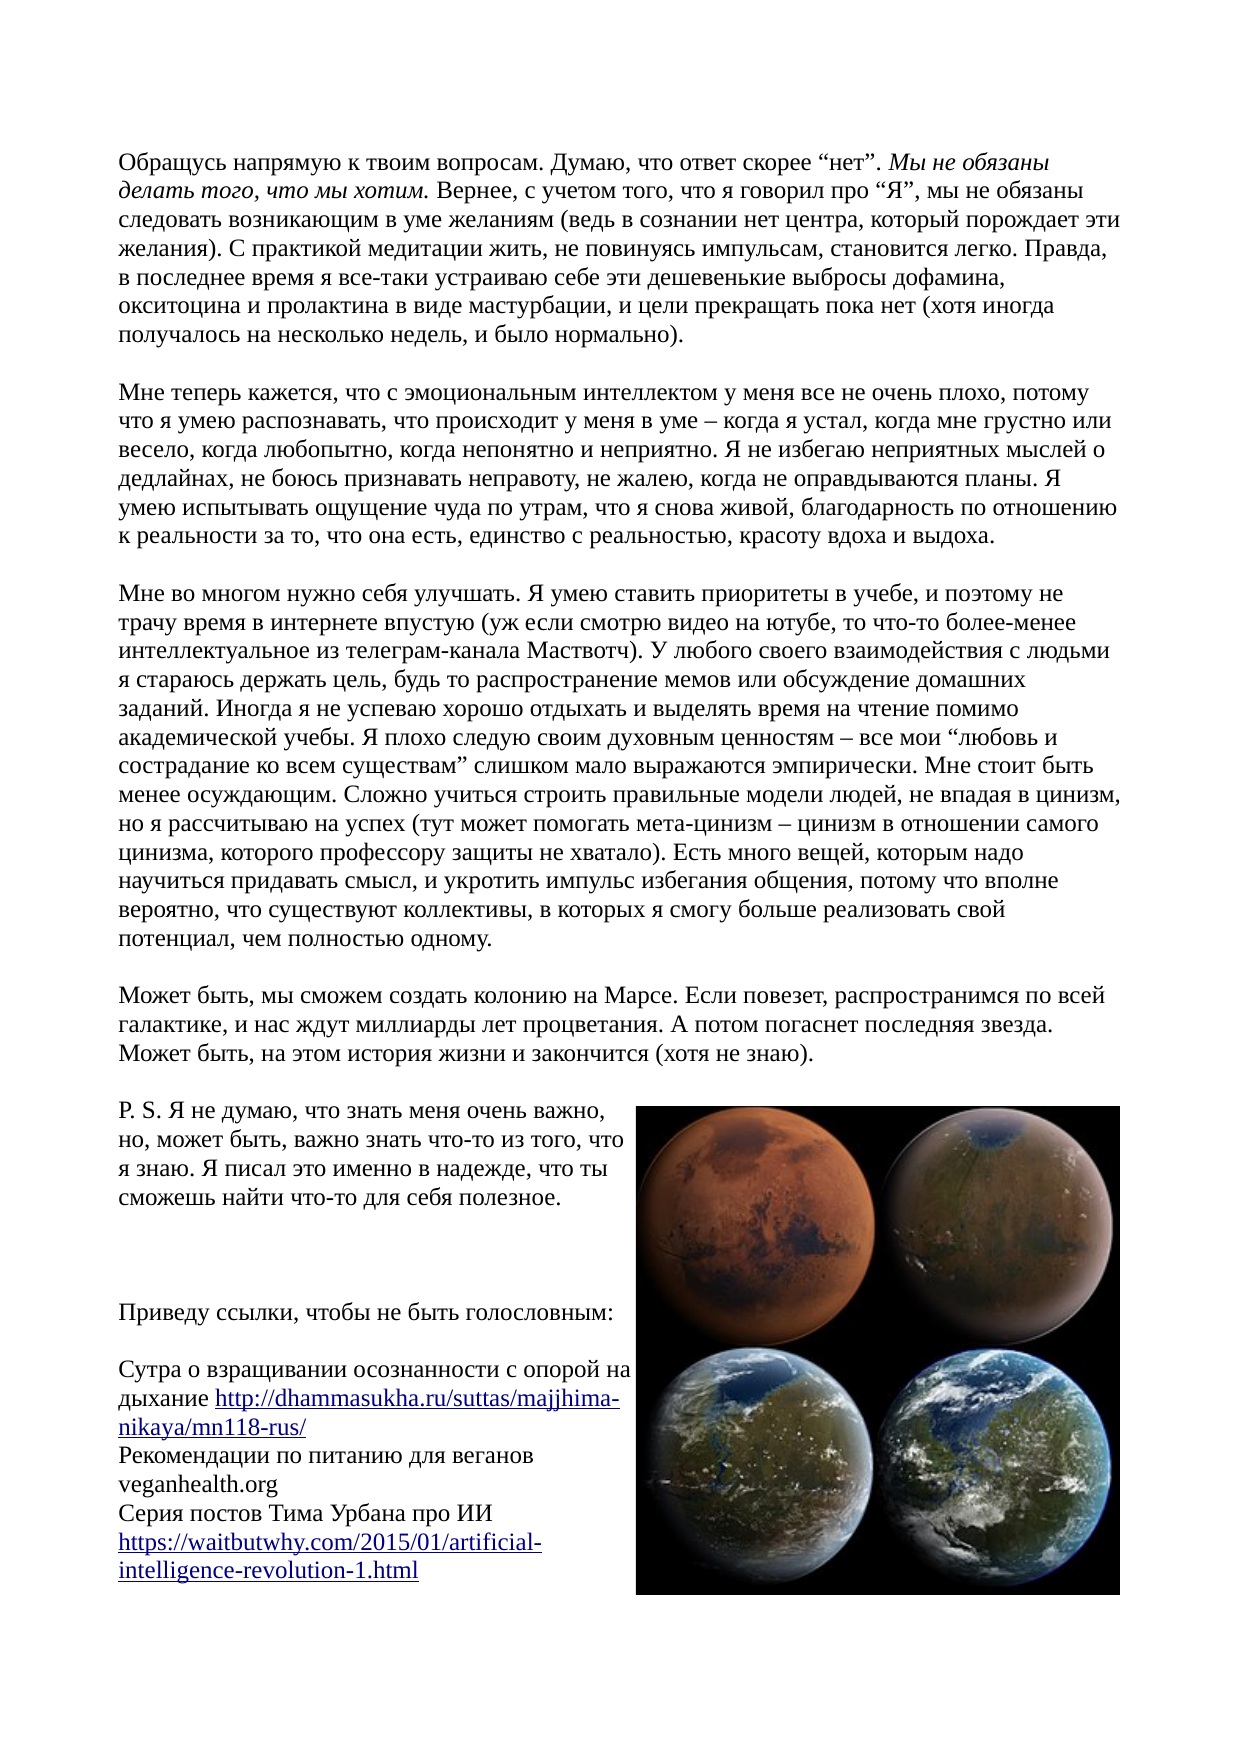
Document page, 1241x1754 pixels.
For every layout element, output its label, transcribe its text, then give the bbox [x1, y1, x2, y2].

text Приведу ссылки, чтобы не быть голословным: [118, 1297, 635, 1326]
picture [635, 1106, 1120, 1595]
text Сутра о взращивании осознанности с опорой на дыхание http://dhammasukha.ru/suttas/majjhima-nikaya/mn118-rus/ [118, 1354, 635, 1441]
text Обращусь напрямую к твоим вопросам. Думаю, что ответ скорее “нет”. Мы не обязаны делать того, что мы хотим. Вернее, с учетом того, что я говорил про “Я”, мы не обязаны следовать возникающим в уме желаниям (ведь в сознании нет центра, который порождает эти желания). С практикой медитации жить, не повинуясь импульсам, становится легко. Правда, в последнее время я все-таки устраиваю себе эти дешевенькие выбросы дофамина, окситоцина и пролактина в виде мастурбации, и цели прекращать пока нет (хотя иногда получалось на несколько недель, и было нормально). [118, 147, 1122, 348]
text Мне во многом нужно себя улучшать. Я умею ставить приоритеты в учебе, и поэтому не трачу время в интернете впустую (уж если смотрю видео на ютубе, то что-то более-менее интеллектуальное из телеграм-канала Маствотч). У любого своего взаимодействия с людьми я стараюсь держать цель, будь то распространение мемов или обсуждение домашних заданий. Иногда я не успеваю хорошо отдыхать и выделять время на чтение помимо академической учебы. Я плохо следую своим духовным ценностям – все мои “любовь и сострадание ко всем существам” слишком мало выражаются эмпирически. Мне стоит быть менее осуждающим. Сложно учиться строить правильные модели людей, не впадая в цинизм, но я рассчитываю на успех (тут может помогать мета-цинизм – цинизм в отношении самого цинизма, которого профессору защиты не хватало). Есть много вещей, которым надо научиться придавать смысл, и укротить импульс избегания общения, потому что вполне вероятно, что существуют коллективы, в которых я смогу больше реализовать свой потенциал, чем полностью одному. [118, 578, 1122, 952]
text Мне теперь кажется, что с эмоциональным интеллектом у меня все не очень плохо, потому что я умею распознавать, что происходит у меня в уме – когда я устал, когда мне грустно или весело, когда любопытно, когда непонятно и неприятно. Я не избегаю неприятных мыслей о дедлайнах, не боюсь признавать неправоту, не жалею, когда не оправдываются планы. Я умею испытывать ощущение чуда по утрам, что я снова живой, благодарность по отношению к реальности за то, что она есть, единство с реальностью, красоту вдоха и выдоха. [118, 377, 1122, 549]
text P. S. Я не думаю, что знать меня очень важно, но, может быть, важно знать что-то из того, что я знаю. Я писал это именно в надежде, что ты сможешь найти что-то для себя полезное. [118, 1096, 1122, 1211]
text https://waitbutwhy.com/2015/01/artificial-intelligence-revolution-1.html [118, 1527, 635, 1584]
text Может быть, мы сможем создать колонию на Марсе. Если повезет, распространимся по всей галактике, и нас ждут миллиарды лет процветания. А потом погаснет последняя звезда. Может быть, на этом история жизни и закончится (хотя не знаю). [118, 981, 1122, 1067]
text Серия постов Тима Урбана про ИИ [118, 1498, 635, 1527]
text Рекомендации по питанию для веганов veganhealth.org [118, 1441, 635, 1498]
